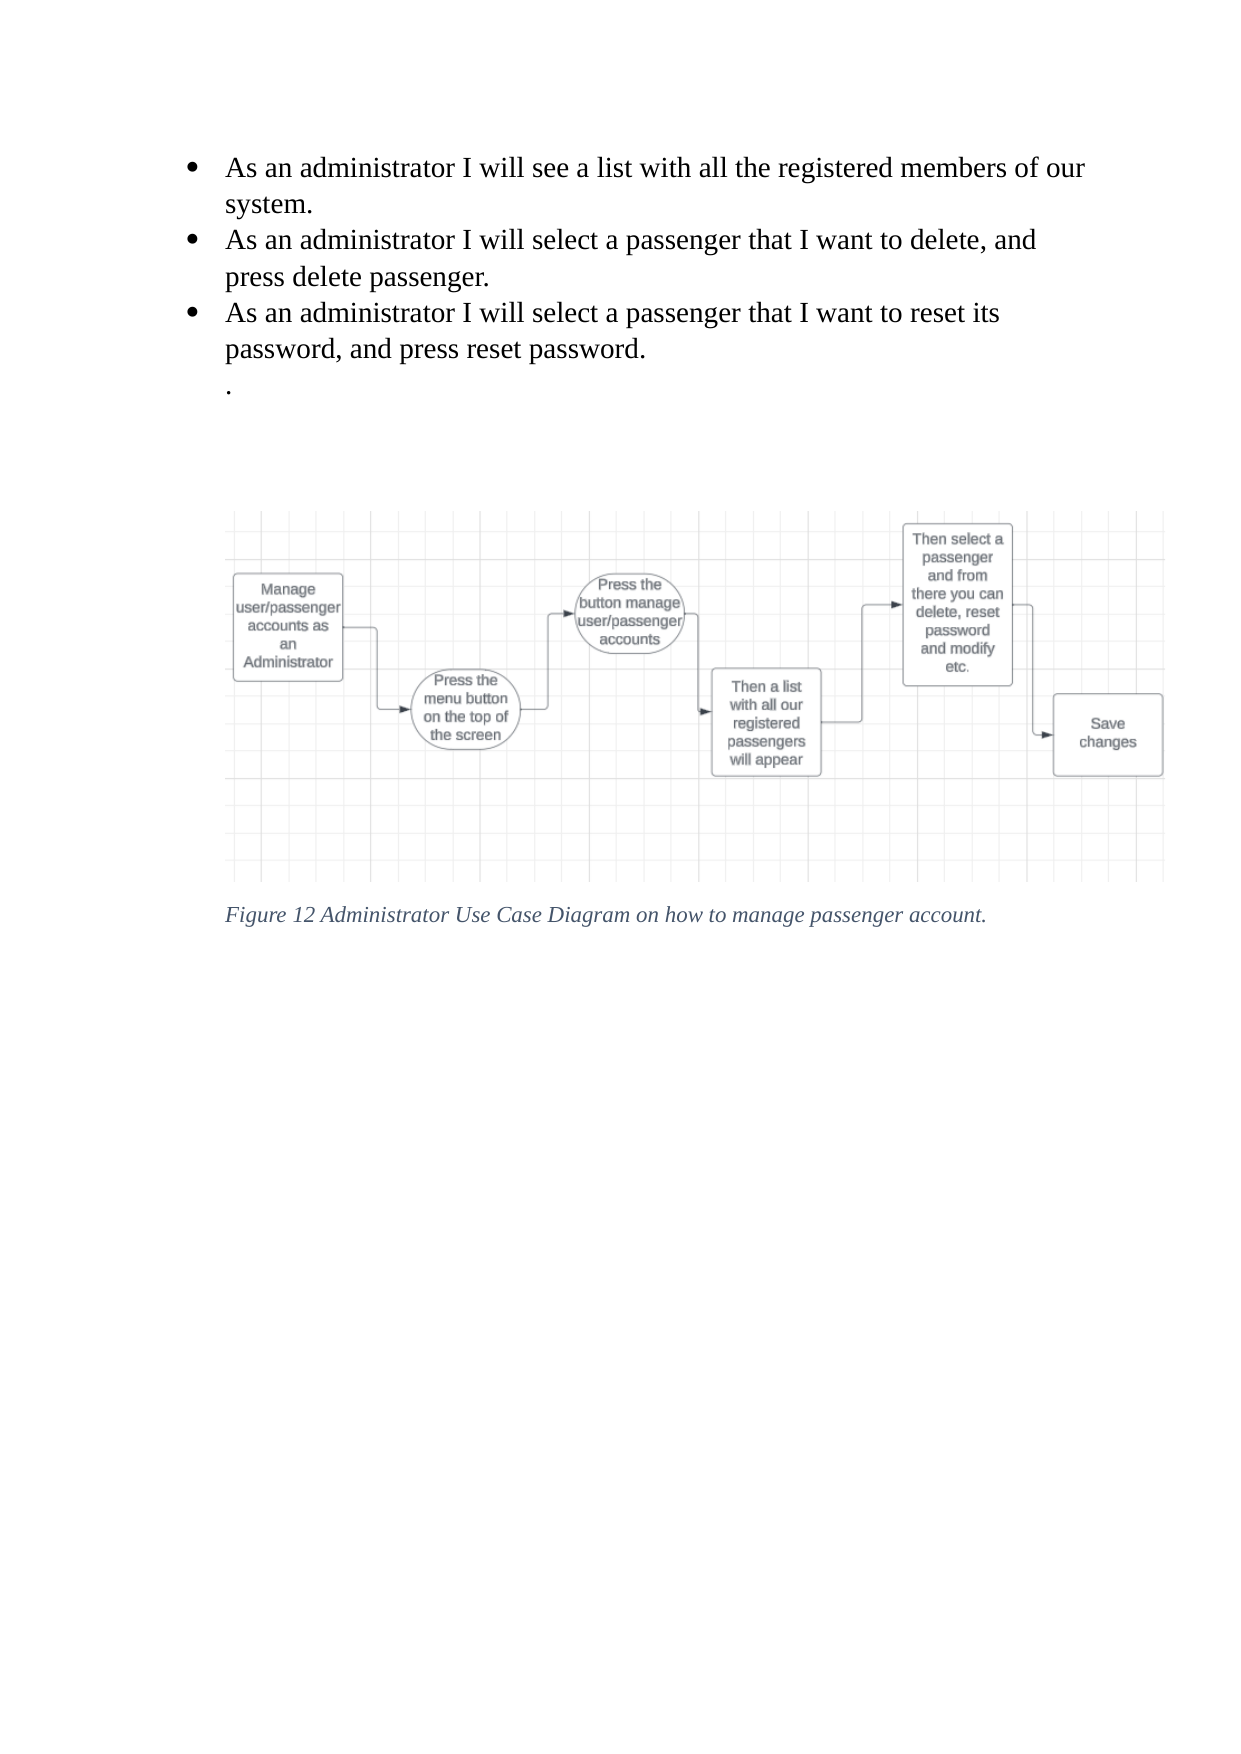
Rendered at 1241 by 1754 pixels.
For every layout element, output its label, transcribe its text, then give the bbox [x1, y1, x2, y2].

picture [225, 511, 1166, 882]
text Figure 12 Administrator Use Case Diagram on how to manage passenger account. [150, 901, 1090, 927]
list As an administrator I will select a passenger that I want to reset its password, and press reset password. [187, 295, 1090, 364]
list As an administrator I will select a passenger that I want to delete, and press delete passenger. [187, 222, 1090, 292]
list . [225, 367, 1090, 401]
list As an administrator I will see a list with all the registered members of our system. [187, 150, 1090, 220]
